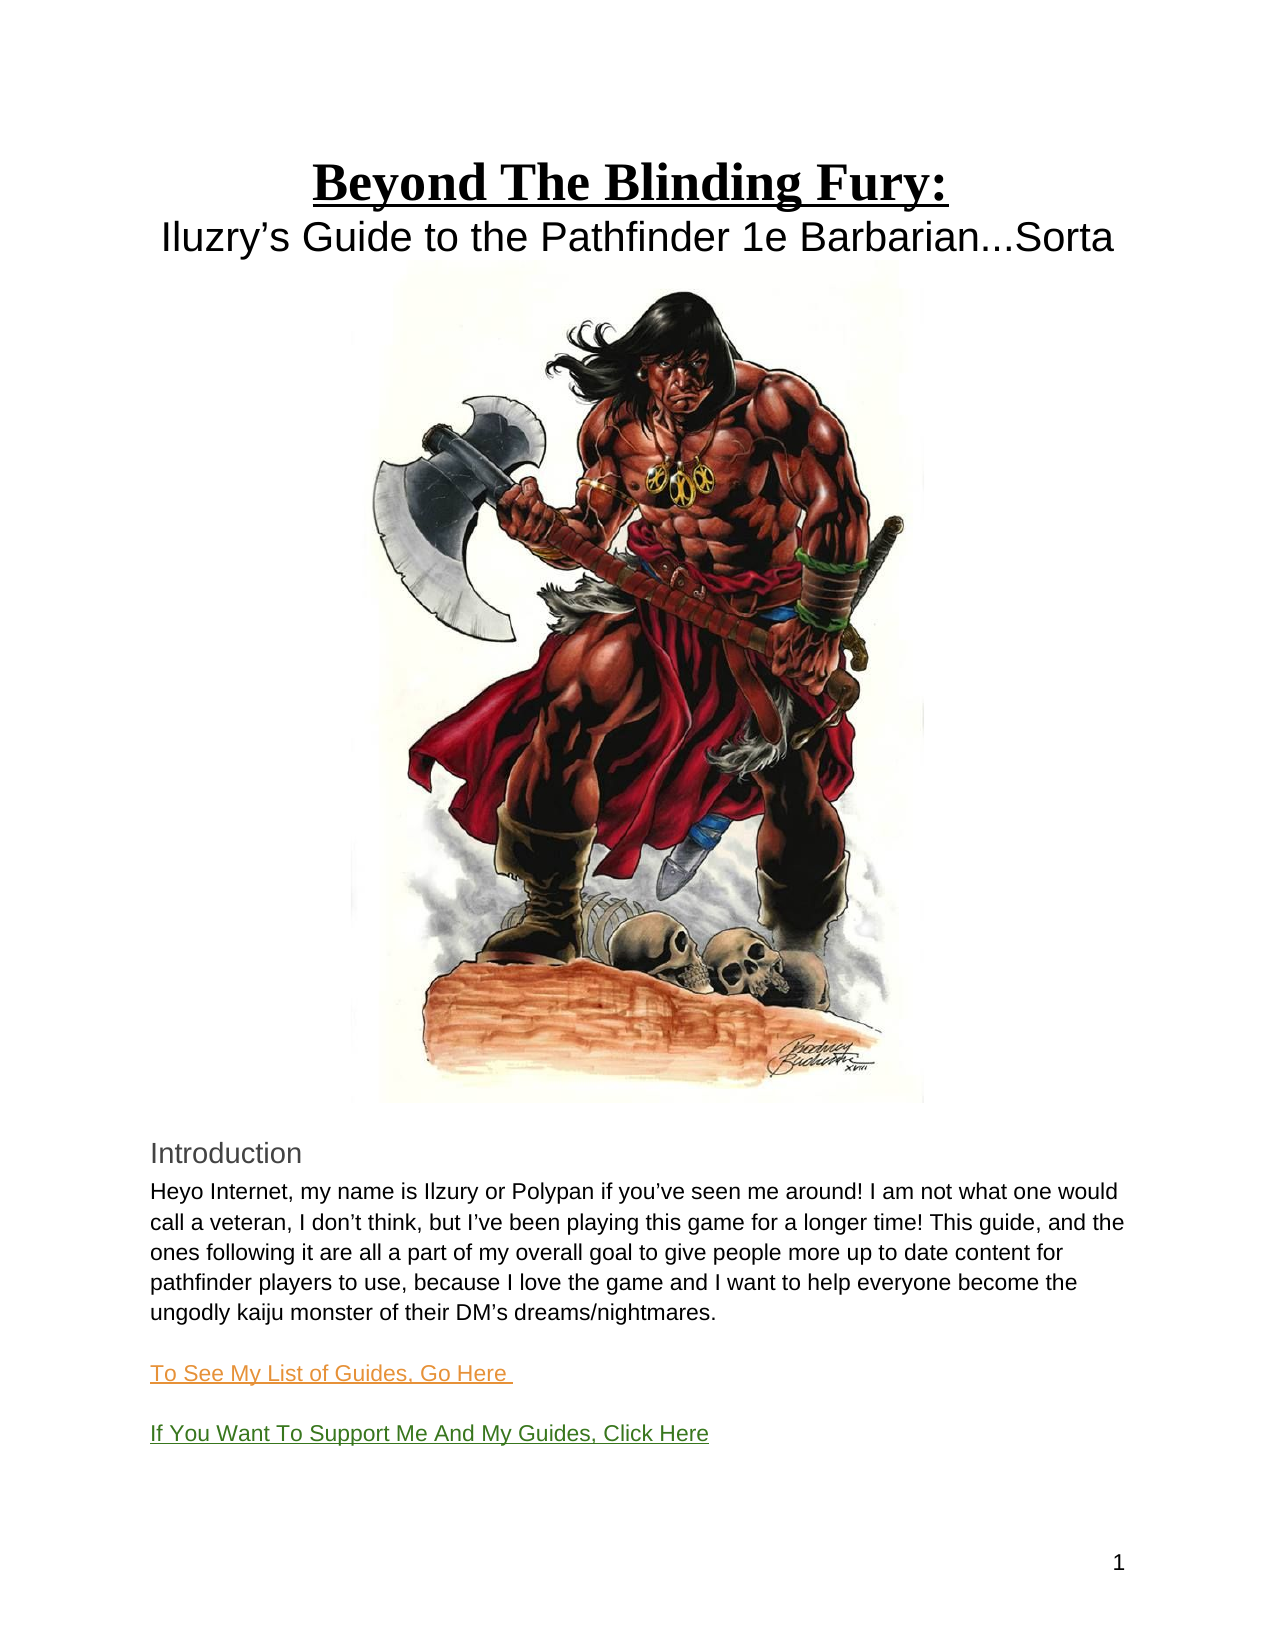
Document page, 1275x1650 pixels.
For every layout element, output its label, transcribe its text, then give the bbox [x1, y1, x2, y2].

text If You Want To Support Me And My Guides, Click Here [150, 1390, 1125, 1446]
subtitle Introduction [150, 1136, 1125, 1170]
title Beyond The Blinding Fury: Iluzry’s Guide to the Pathfinder 1e Barbarian...Sorta [150, 150, 1125, 1103]
text Heyo Internet, my name is Ilzury or Polypan if you’ve seen me around! I am not what one would call a veteran, I don’t think, but I’ve been playing this game for a longer time! This guide, and the ones following it are all a part of my overall goal to give people more up to date content for pathfinder players to use, because I love the game and I want to help everyone become the ungodly kaiju monster of their DM’s dreams/nightmares. To See My List of Guides, Go Here [150, 1178, 1125, 1386]
picture [350, 260, 925, 1103]
